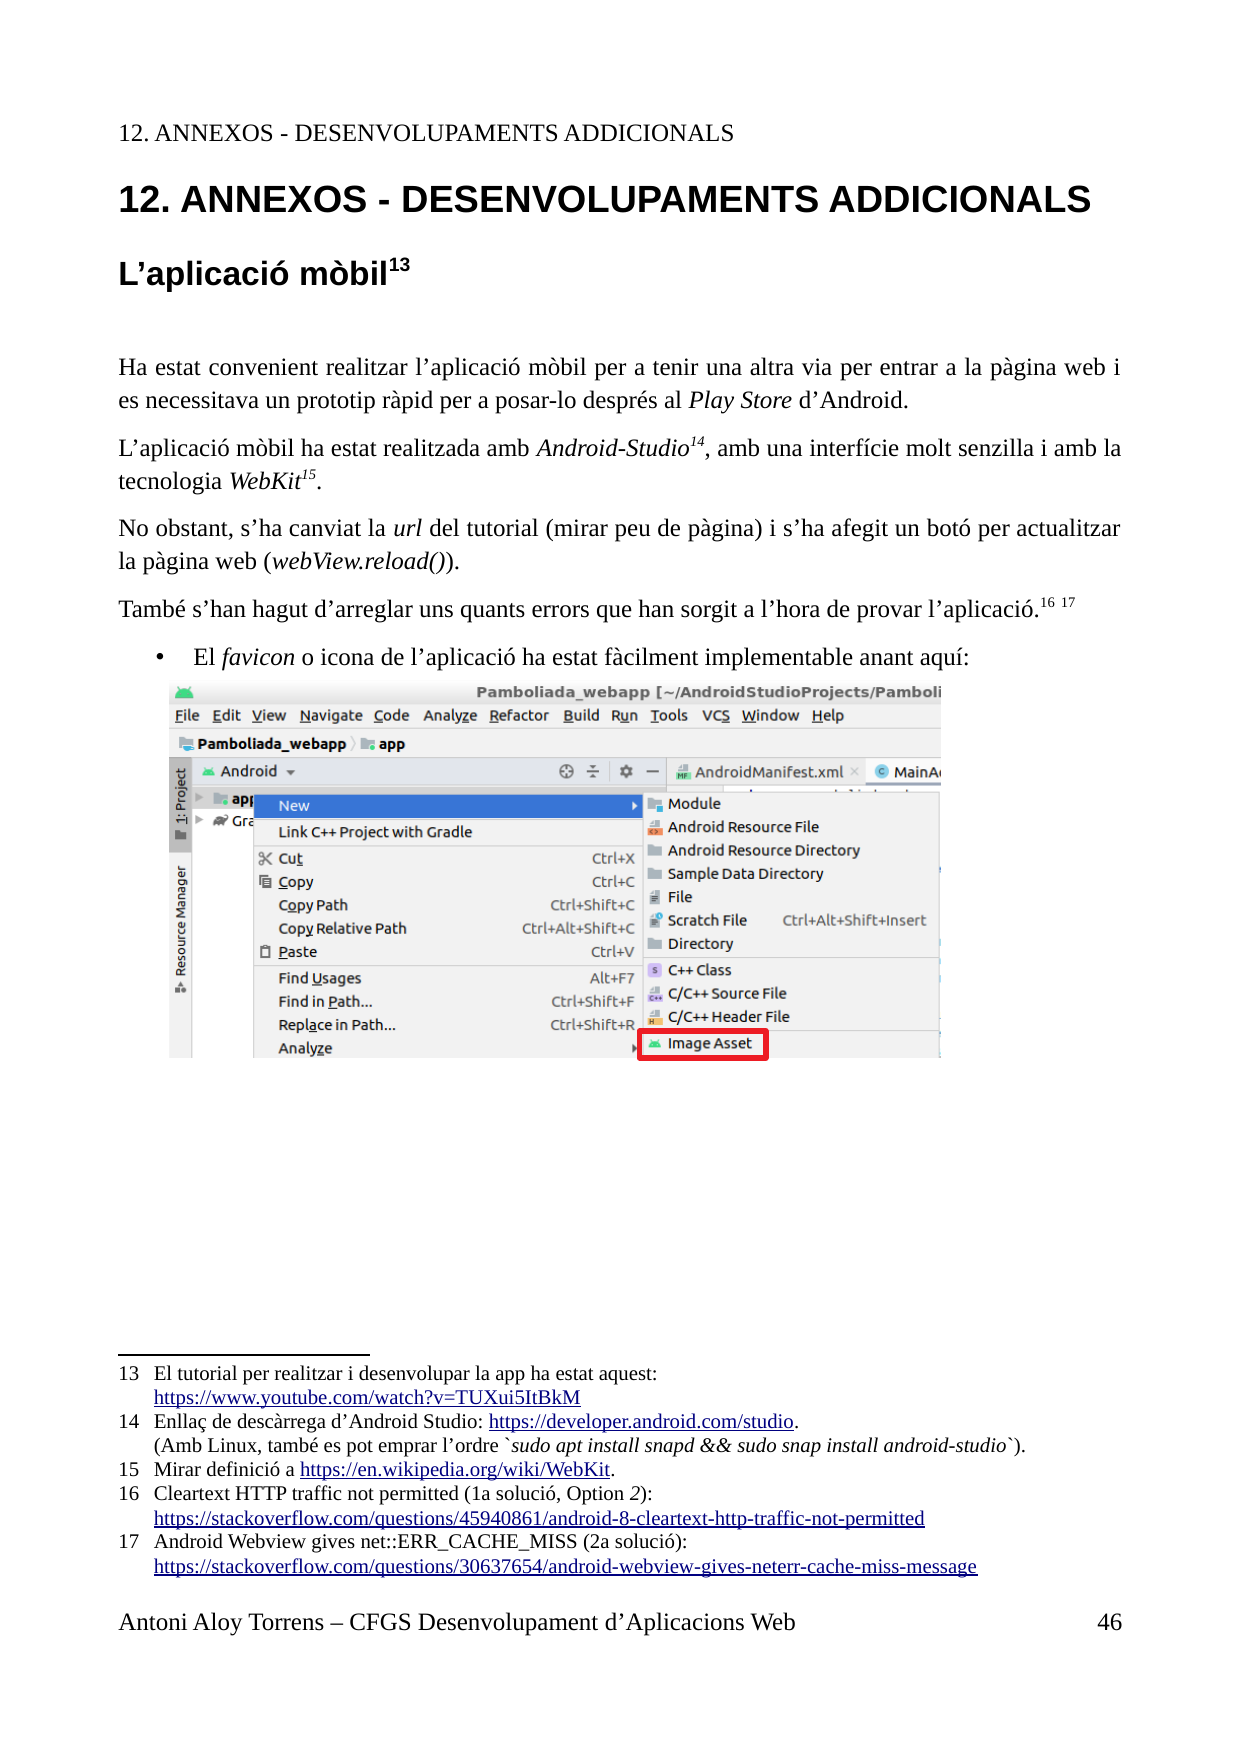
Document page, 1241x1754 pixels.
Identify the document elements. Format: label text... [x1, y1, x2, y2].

text L’aplicació mòbil ha estat realitzada amb Android-Studio, amb una interfície molt senzilla i amb la tecnologia WebKit. [118, 433, 1122, 494]
text Cleartext HTTP traffic not permitted (1a solució, Option 2): https://stackoverflow.com/questions/45940861/android-8-cleartext-http-traffic-not-permitted [118, 1481, 1122, 1529]
text Ha estat convenient realitzar l’aplicació mòbil per a tenir una altra via per entrar a la pàgina web i es necessitava un prototip ràpid per a posar-lo després al Play Store d’Android. [118, 352, 1122, 414]
text El tutorial per realitzar i desenvolupar la app ha estat aquest: [118, 1361, 1122, 1385]
text No obstant, s’ha canviat la url del tutorial (mirar peu de pàgina) i s’ha afegit un botó per actualitzar la pàgina web (webView.reload()). [118, 513, 1122, 575]
text Enllaç de descàrrega d’Android Studio: https://developer.android.com/studio. [118, 1409, 1122, 1433]
subtitle L’aplicació mòbil [118, 253, 1122, 292]
text (Amb Linux, també es pot emprar l’ordre `sudo apt install snapd && sudo snap install android-studio`). [118, 1433, 1122, 1457]
text https://www.youtube.com/watch?v=TUXui5ItBkM [118, 1385, 1122, 1409]
text Mirar definició a https://en.wikipedia.org/wiki/WebKit. [118, 1457, 1122, 1481]
subtitle 12. ANNEXOS - DESENVOLUPAMENTS ADDICIONALS [118, 176, 1122, 220]
text També s’han hagut d’arreglar uns quants errors que han sorgit a l’hora de provar l’aplicació. [118, 594, 1122, 623]
list El favicon o icona de l’aplicació ha estat fàcilment implementable anant aquí: [156, 642, 1122, 670]
text Android Webview gives net::ERR_CACHE_MISS (2a solució): https://stackoverflow.com/questions/30637654/android-webview-gives-neterr-cache-miss-message [118, 1529, 1122, 1578]
